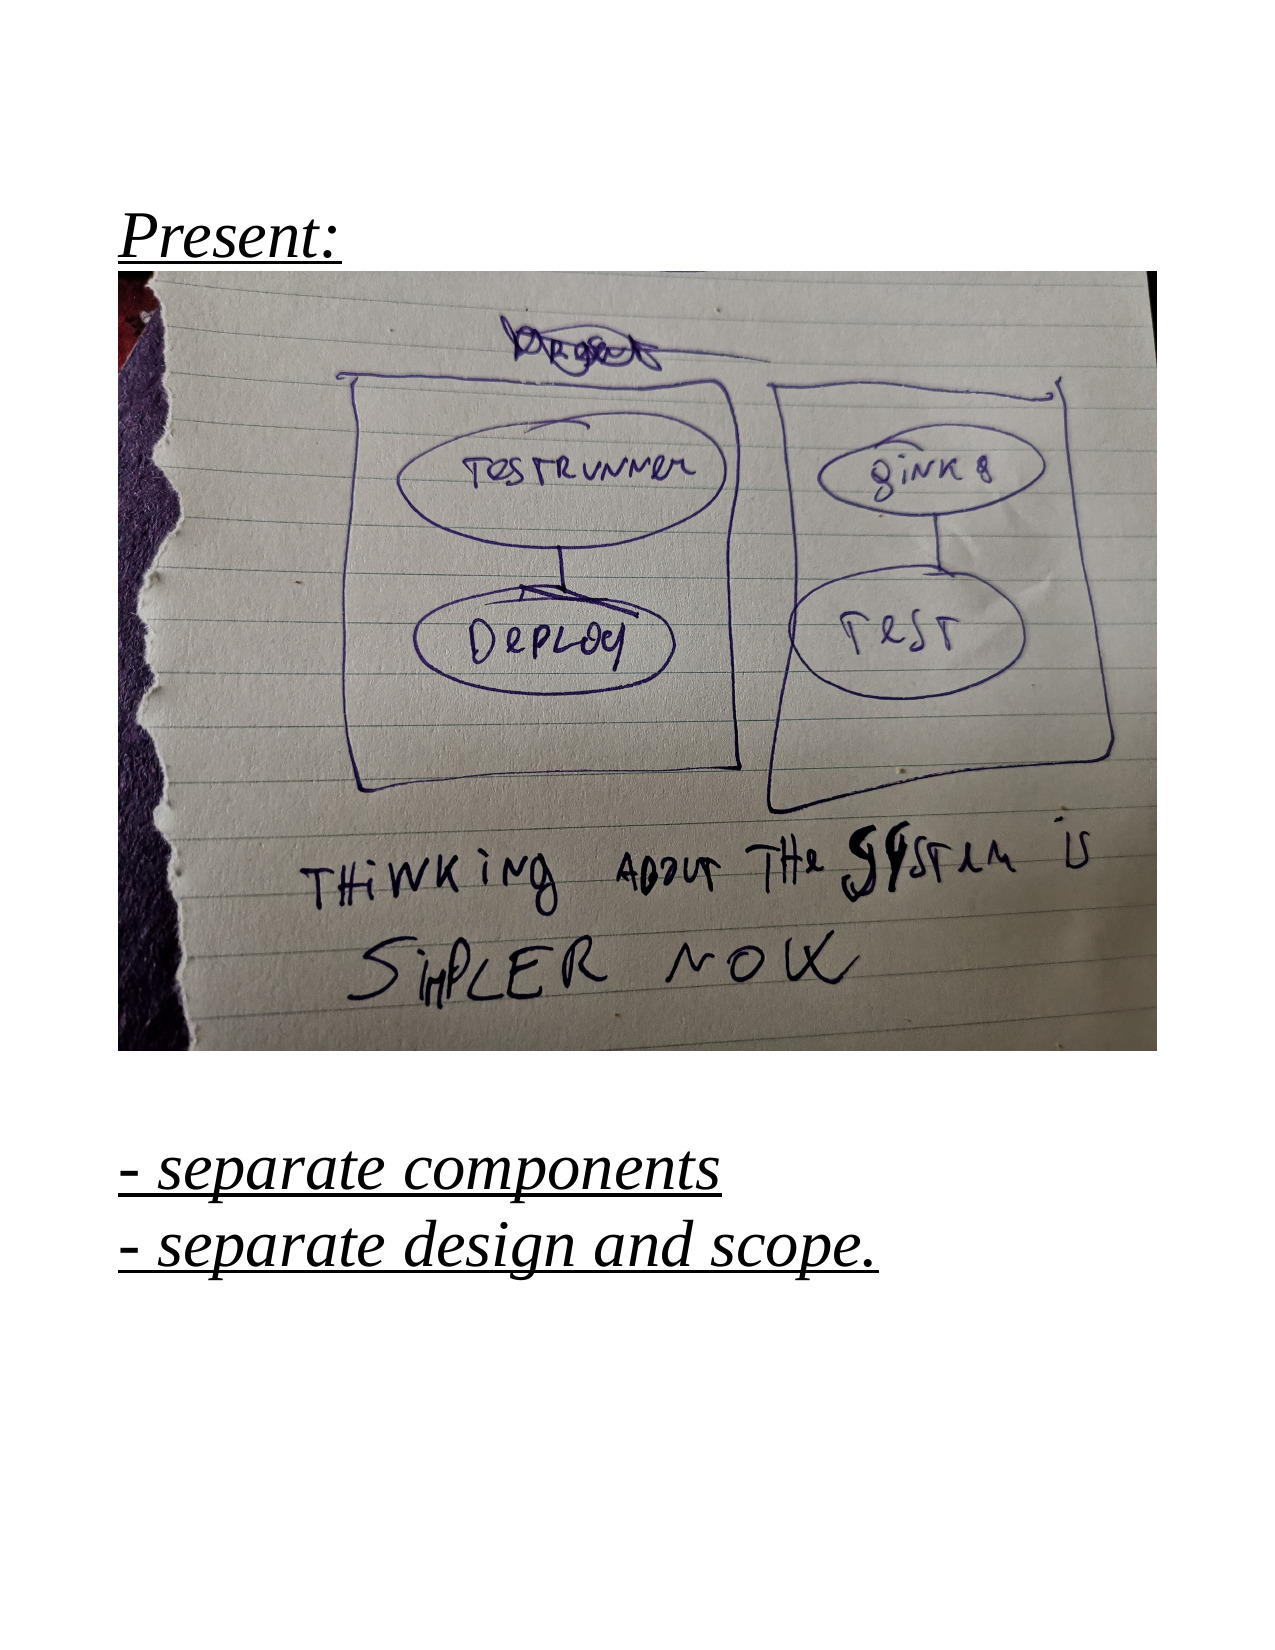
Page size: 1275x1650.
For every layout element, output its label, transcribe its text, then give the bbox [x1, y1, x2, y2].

text Present: [118, 195, 1157, 271]
text - separate design and scope. [118, 1204, 1157, 1281]
picture [118, 271, 1157, 1051]
text - separate components [118, 1127, 1157, 1204]
